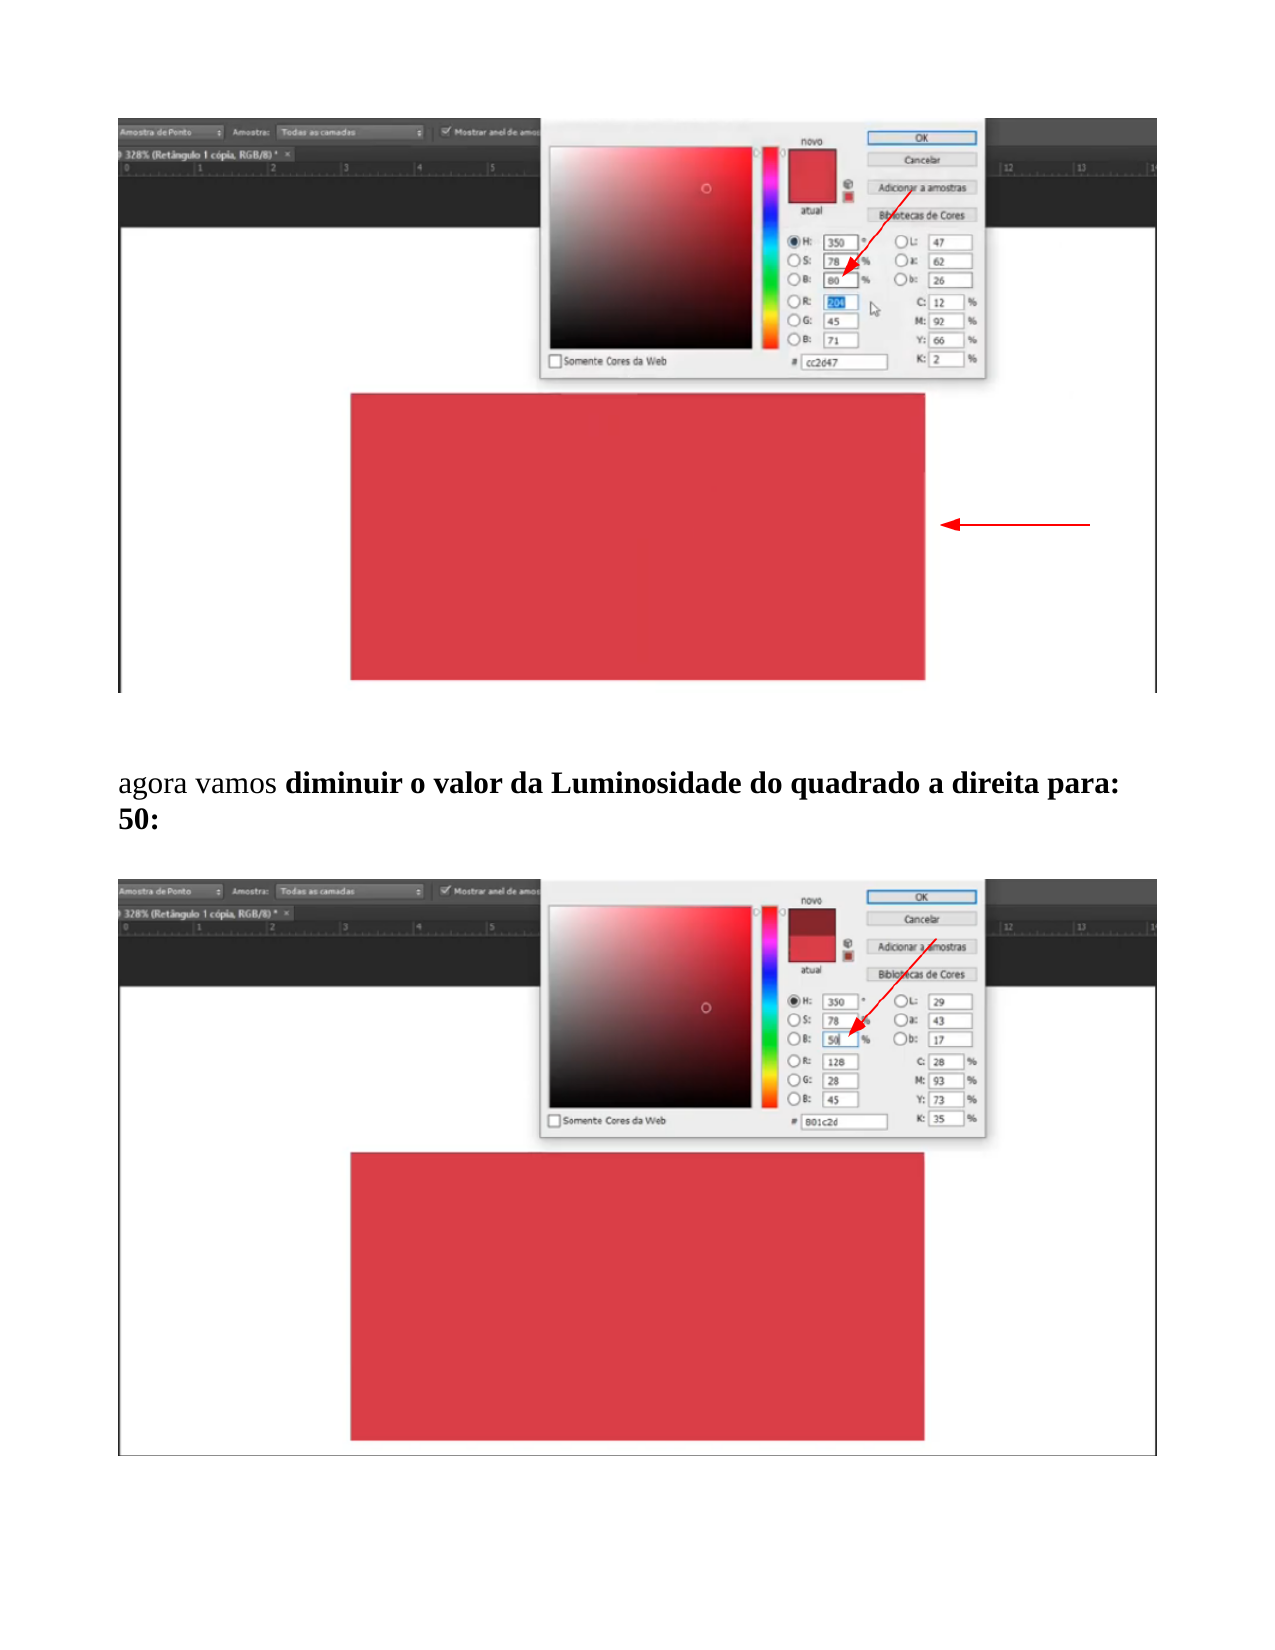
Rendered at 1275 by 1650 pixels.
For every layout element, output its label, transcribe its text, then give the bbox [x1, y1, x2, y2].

picture [118, 879, 1157, 1456]
text agora vamos diminuir o valor da Luminosidade do quadrado a direita para: 50: [118, 764, 1157, 836]
picture [118, 118, 1157, 693]
